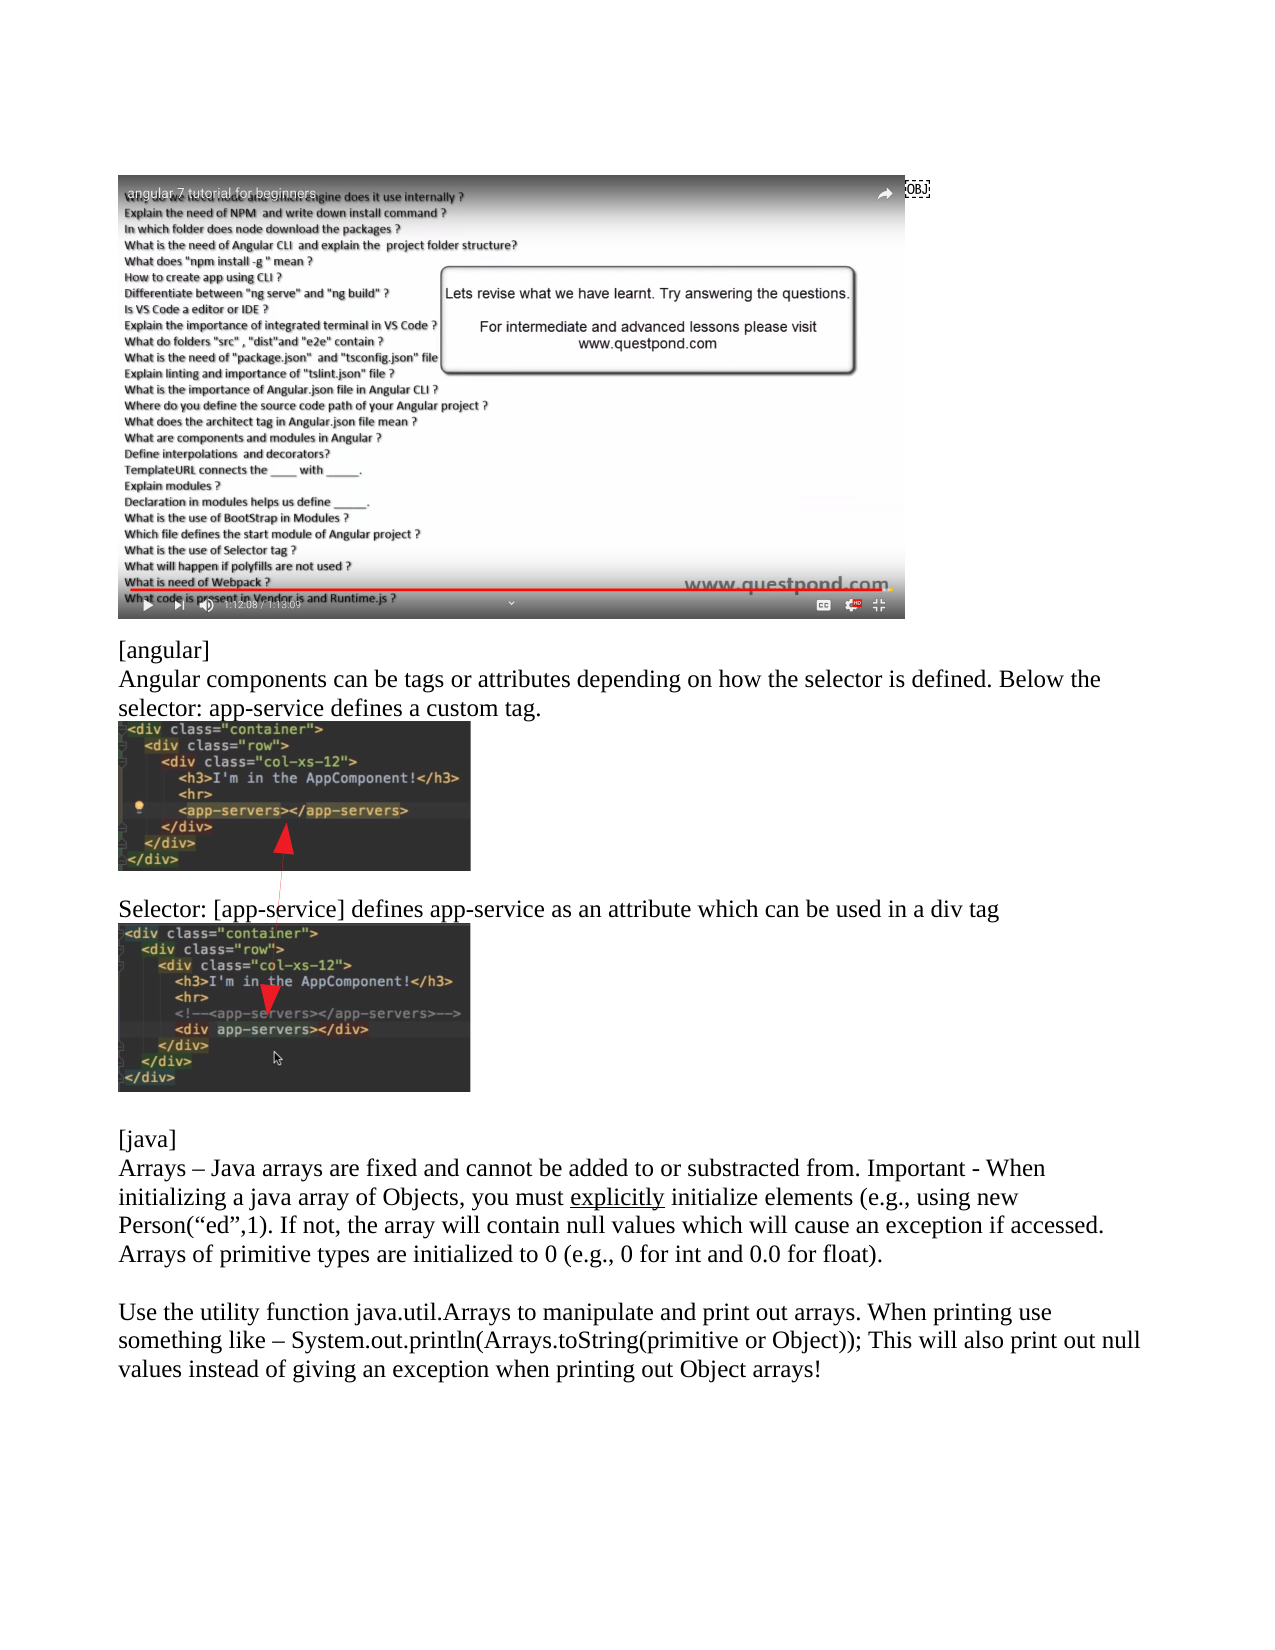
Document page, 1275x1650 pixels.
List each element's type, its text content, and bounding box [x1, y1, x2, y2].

text ￼ [905, 176, 1157, 204]
text Use the utility function java.util.Arrays to manipulate and print out arrays. When printing use something like – System.out.println(Arrays.toString(primitive or Object)); This will also print out null values instead of giving an exception when printing out Object arrays! [118, 1297, 1157, 1383]
picture [118, 721, 471, 871]
picture [118, 923, 471, 1092]
text Angular components can be tags or attributes depending on how the selector is defined. Below the selector: app-service defines a custom tag. [118, 664, 1157, 722]
text Selector: [app-service] defines app-service as an attribute which can be used in a div tag [118, 894, 279, 923]
text Selector: [app-service] defines app-service as an attribute which can be used in a div tag [277, 894, 1157, 923]
picture [118, 175, 905, 619]
text [angular] [118, 636, 1157, 664]
text Arrays – Java arrays are fixed and cannot be added to or substracted from. Important - When initializing a java array of Objects, you must explicitly initialize elements (e.g., using new Person(“ed”,1). If not, the array will contain null values which will cause an exception if accessed. Arrays of primitive types are initialized to 0 (e.g., 0 for int and 0.0 for float). [118, 1153, 1157, 1268]
text [java] [118, 1124, 1157, 1153]
